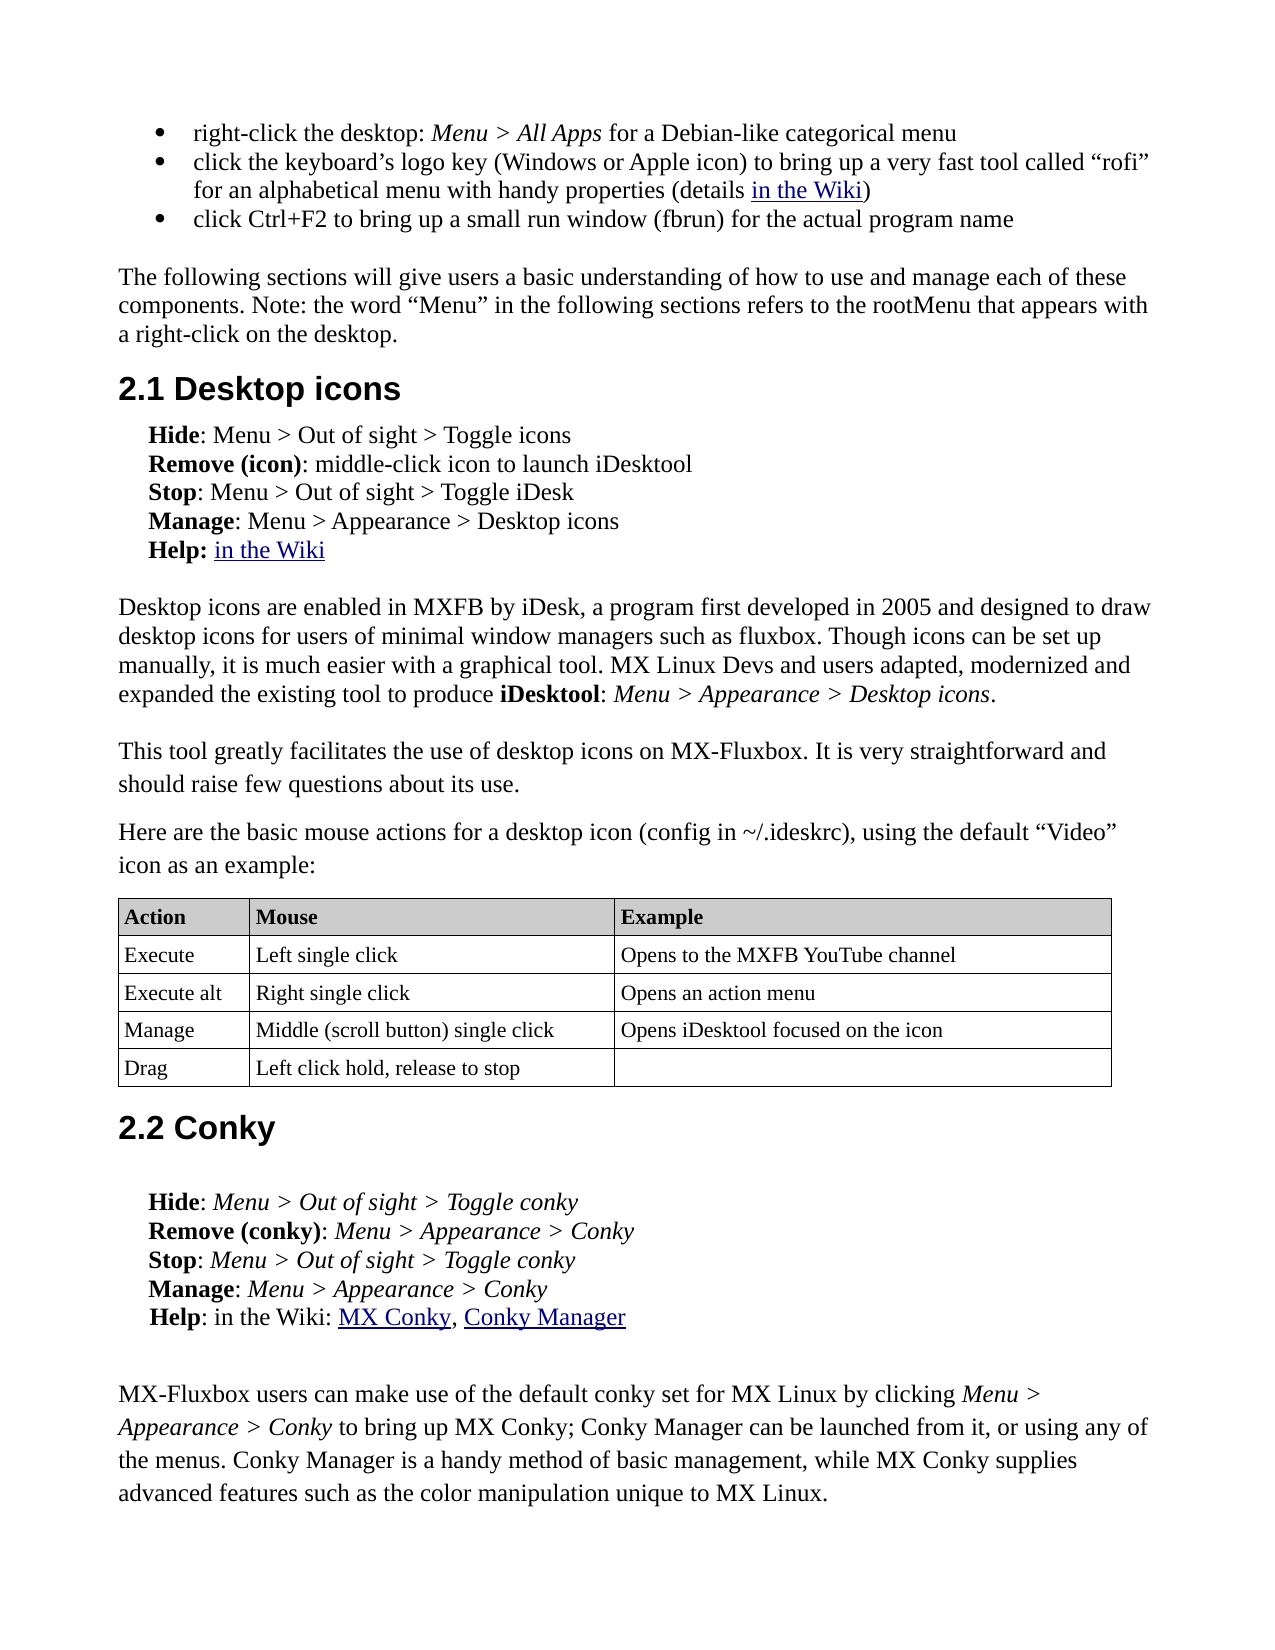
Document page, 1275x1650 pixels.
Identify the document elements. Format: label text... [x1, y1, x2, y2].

text Desktop icons are enabled in MXFB by iDesk, a program first developed in 2005 and designed to draw desktop icons for users of minimal window managers such as fluxbox. Though icons can be set up manually, it is much easier with a graphical tool. MX Linux Devs and users adapted, modernized and expanded the existing tool to produce iDesktool: Menu > Appearance > Desktop icons. [118, 592, 1157, 707]
text Here are the basic mouse actions for a desktop icon (config in ~/.ideskrc), using the default “Video” icon as an example: [118, 817, 1157, 878]
table_cell Left click hold, release to stop [250, 1049, 614, 1086]
table_cell Middle (scroll button) single click [250, 1012, 614, 1048]
text Stop: Menu > Out of sight > Toggle iDesk [148, 477, 1157, 506]
text Stop: Menu > Out of sight > Toggle conky [148, 1245, 1157, 1274]
subtitle 2.2 Conky [118, 1108, 1157, 1146]
table_cell Opens an action menu [615, 974, 1111, 1011]
subtitle 2.1 Desktop icons [118, 369, 1157, 407]
table_cell [615, 1049, 1111, 1086]
list click Ctrl+F2 to bring up a small run window (fbrun) for the actual program name [156, 204, 1157, 233]
text The following sections will give users a basic understanding of how to use and manage each of these components. Note: the word “Menu” in the following sections refers to the rootMenu that appears with a right-click on the desktop. [118, 262, 1157, 348]
list right-click the desktop: Menu > All Apps for a Debian-like categorical menu [156, 118, 1157, 147]
text Hide: Menu > Out of sight > Toggle icons [148, 420, 1157, 449]
table_cell Manage [119, 1012, 249, 1048]
table_cell Opens to the MXFB YouTube channel [615, 936, 1111, 973]
table_cell Execute [119, 936, 249, 973]
text Hide: Menu > Out of sight > Toggle conky [148, 1187, 1157, 1216]
table_cell Execute alt [119, 974, 249, 1011]
table_header Mouse [250, 899, 614, 935]
table_header Example [615, 899, 1111, 935]
text Remove (conky): Menu > Appearance > Conky [148, 1216, 1157, 1245]
text Remove (icon): middle-click icon to launch iDesktool [148, 449, 1157, 477]
text Manage: Menu > Appearance > Desktop icons [148, 506, 1157, 535]
table_cell Right single click [250, 974, 614, 1011]
table_cell Drag [119, 1049, 249, 1086]
list click the keyboard’s logo key (Windows or Apple icon) to bring up a very fast tool called “rofi” for an alphabetical menu with handy properties (details in the Wiki) [156, 147, 1157, 204]
table_cell Left single click [250, 936, 614, 973]
table_cell Opens iDesktool focused on the icon [615, 1012, 1111, 1048]
text MX-Fluxbox users can make use of the default conky set for MX Linux by clicking Menu > Appearance > Conky to bring up MX Conky; Conky Manager can be launched from it, or using any of the menus. Conky Manager is a handy method of basic management, while MX Conky supplies advanced features such as the color manipulation unique to MX Linux. [118, 1379, 1157, 1507]
text Manage: Menu > Appearance > Conky [148, 1274, 1157, 1302]
text Help: in the Wiki [148, 535, 1157, 564]
table_header Action [119, 899, 249, 935]
text This tool greatly facilitates the use of desktop icons on MX-Fluxbox. It is very straightforward and should raise few questions about its use. [118, 736, 1157, 798]
text Help: in the Wiki: MX Conky, Conky Manager [118, 1302, 1157, 1331]
